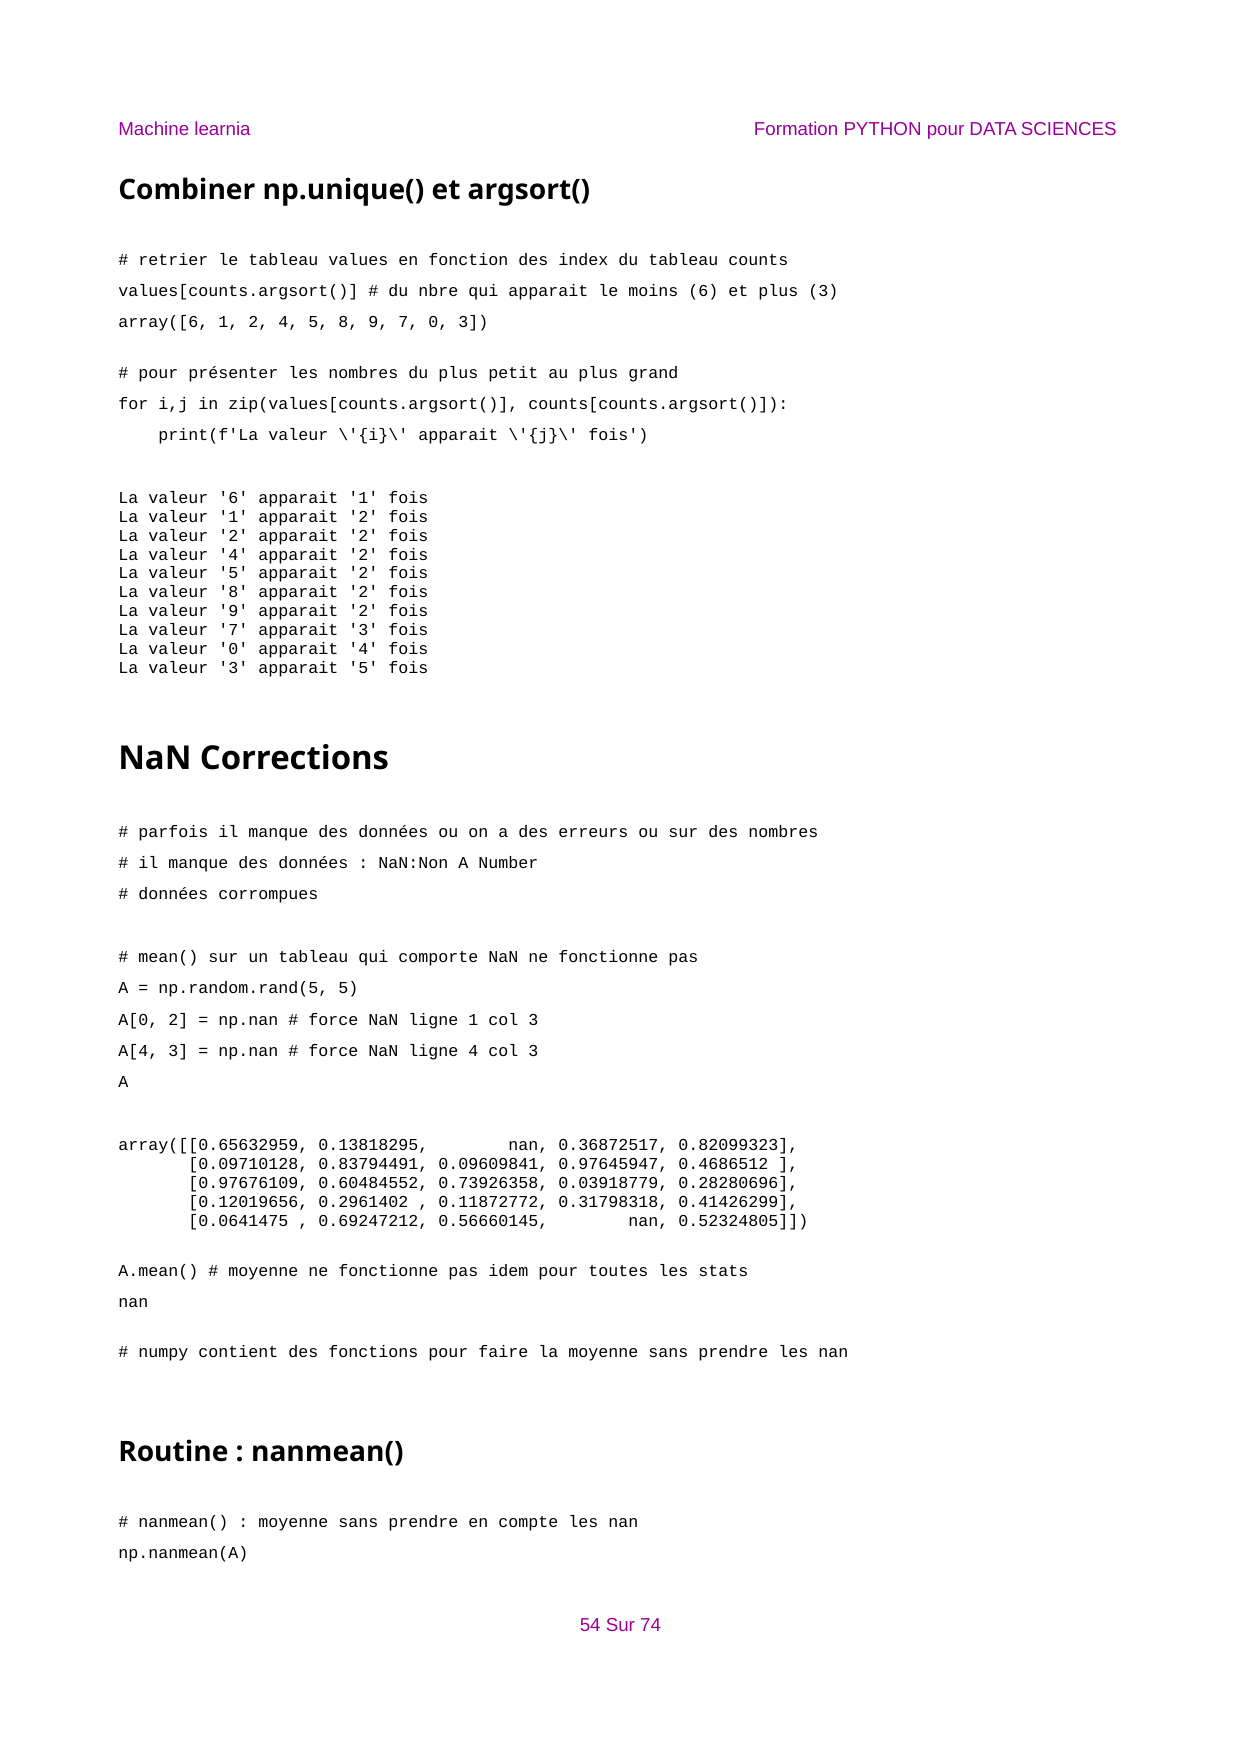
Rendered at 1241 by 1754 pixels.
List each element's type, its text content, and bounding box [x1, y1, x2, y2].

text A = np.random.rand(5, 5) [118, 980, 1122, 999]
text La valeur '2' apparait '2' fois [118, 527, 1122, 546]
text A[0, 2] = np.nan # force NaN ligne 1 col 3 [118, 1011, 1122, 1030]
text [0.97676109, 0.60484552, 0.73926358, 0.03918779, 0.28280696], [118, 1174, 1122, 1193]
text # parfois il manque des données ou on a des erreurs ou sur des nombres [118, 823, 1122, 842]
text # mean() sur un tableau qui comporte NaN ne fonctionne pas [118, 948, 1122, 967]
text A [118, 1074, 1122, 1093]
subtitle Routine : nanmean() [118, 1432, 1122, 1470]
subtitle NaN Corrections [118, 734, 1122, 779]
text # retrier le tableau values en fonction des index du tableau counts [118, 251, 1122, 270]
text values[counts.argsort()] # du nbre qui apparait le moins (6) et plus (3) [118, 283, 1122, 302]
text La valeur '4' apparait '2' fois [118, 546, 1122, 565]
text La valeur '0' apparait '4' fois [118, 641, 1122, 659]
text La valeur '8' apparait '2' fois [118, 584, 1122, 603]
text for i,j in zip(values[counts.argsort()], counts[counts.argsort()]): [118, 396, 1122, 414]
text La valeur '7' apparait '3' fois [118, 622, 1122, 641]
text # numpy contient des fonctions pour faire la moyenne sans prendre les nan [118, 1344, 1122, 1363]
text A[4, 3] = np.nan # force NaN ligne 4 col 3 [118, 1043, 1122, 1061]
text # nanmean() : moyenne sans prendre en compte les nan [118, 1514, 1122, 1533]
text [0.09710128, 0.83794491, 0.09609841, 0.97645947, 0.4686512 ], [118, 1156, 1122, 1174]
text nan [118, 1294, 1122, 1312]
text La valeur '1' apparait '2' fois [118, 508, 1122, 527]
text La valeur '9' apparait '2' fois [118, 603, 1122, 622]
text # il manque des données : NaN:Non A Number [118, 854, 1122, 873]
text A.mean() # moyenne ne fonctionne pas idem pour toutes les stats [118, 1262, 1122, 1281]
text [0.0641475 , 0.69247212, 0.56660145, nan, 0.52324805]]) [118, 1212, 1122, 1231]
text La valeur '3' apparait '5' fois [118, 659, 1122, 678]
text [0.12019656, 0.2961402 , 0.11872772, 0.31798318, 0.41426299], [118, 1193, 1122, 1212]
text # données corrompues [118, 886, 1122, 905]
subtitle Combiner np.unique() et argsort() [118, 169, 1122, 207]
text array([[0.65632959, 0.13818295, nan, 0.36872517, 0.82099323], [118, 1137, 1122, 1156]
text # pour présenter les nombres du plus petit au plus grand [118, 364, 1122, 383]
text print(f'La valeur \'{i}\' apparait \'{j}\' fois') [118, 427, 1122, 446]
text La valeur '6' apparait '1' fois [118, 490, 1122, 508]
text np.nanmean(A) [118, 1545, 1122, 1564]
text La valeur '5' apparait '2' fois [118, 565, 1122, 584]
text array([6, 1, 2, 4, 5, 8, 9, 7, 0, 3]) [118, 314, 1122, 333]
